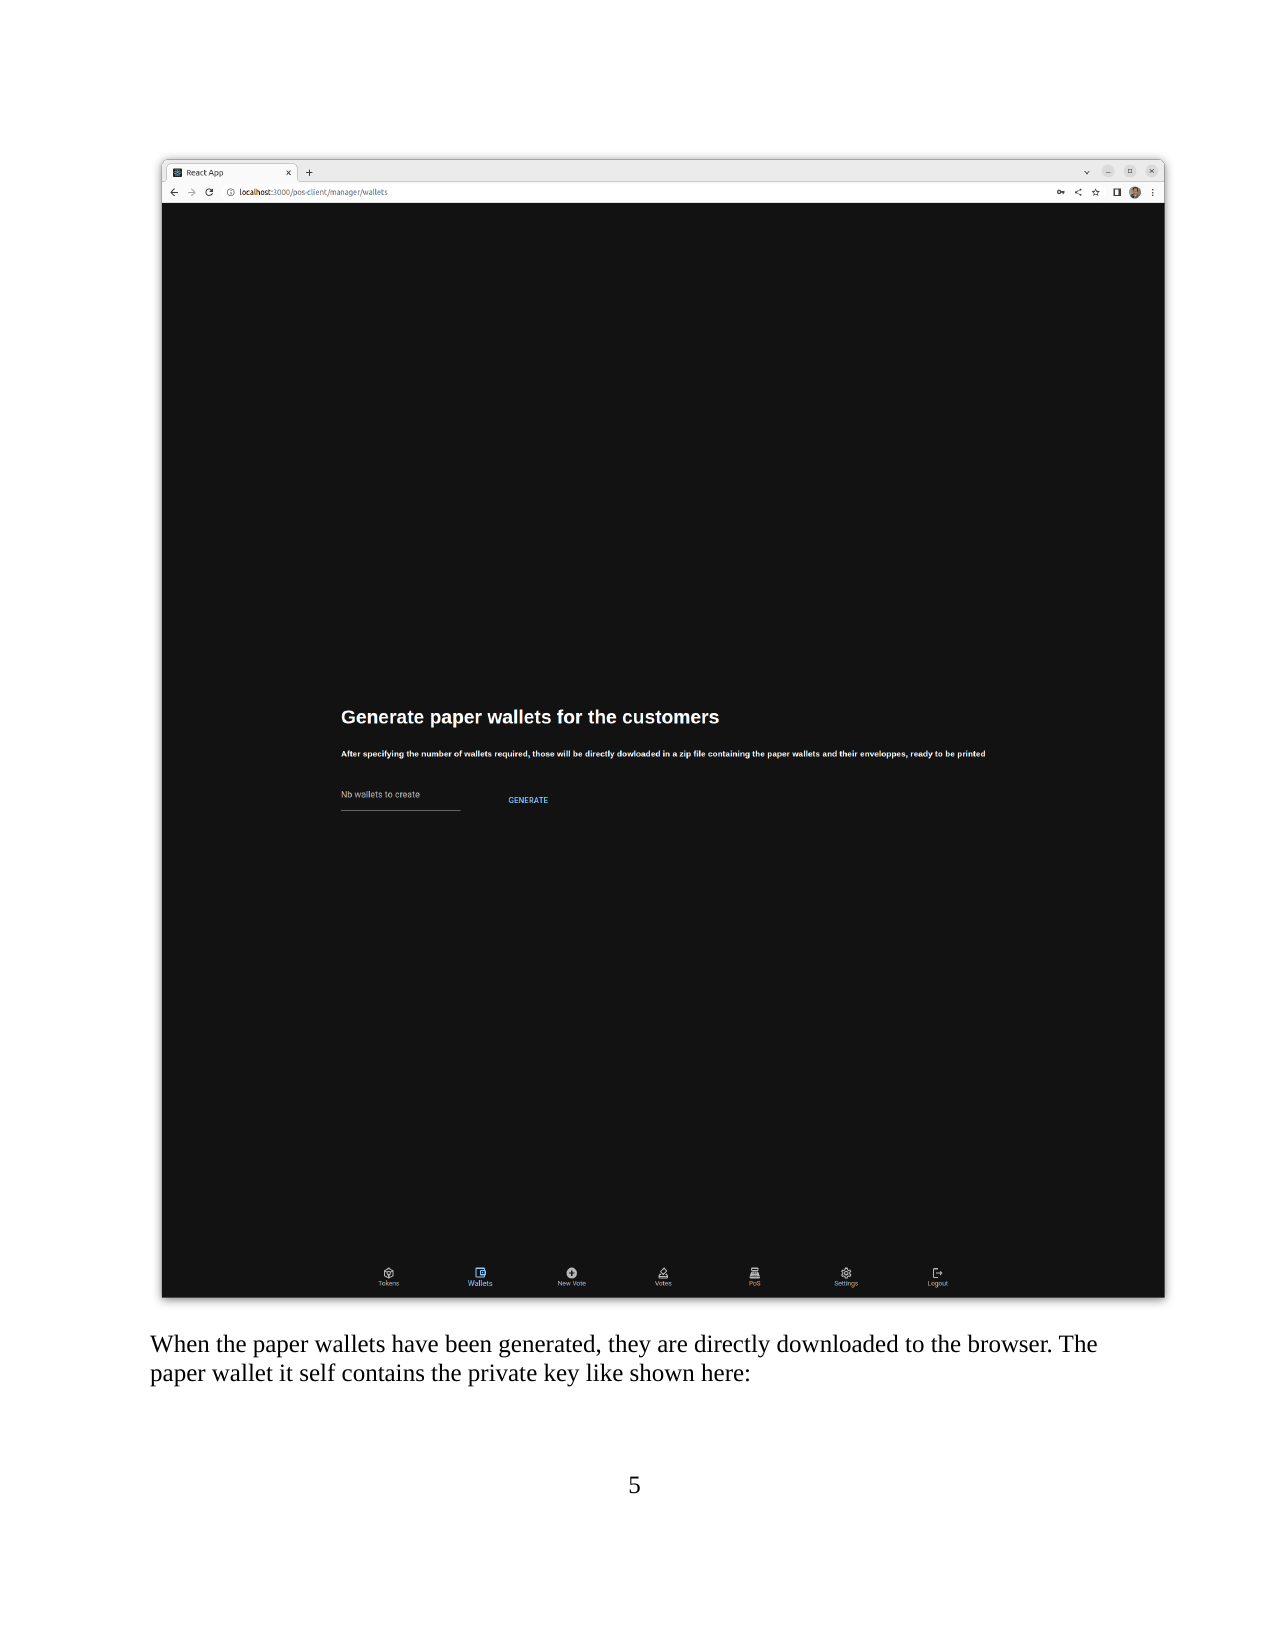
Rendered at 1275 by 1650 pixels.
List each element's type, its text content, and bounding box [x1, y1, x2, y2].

text When the paper wallets have been generated, they are directly downloaded to the browser. The paper wallet it self contains the private key like shown here: [150, 1329, 1125, 1386]
picture [150, 150, 1176, 1311]
